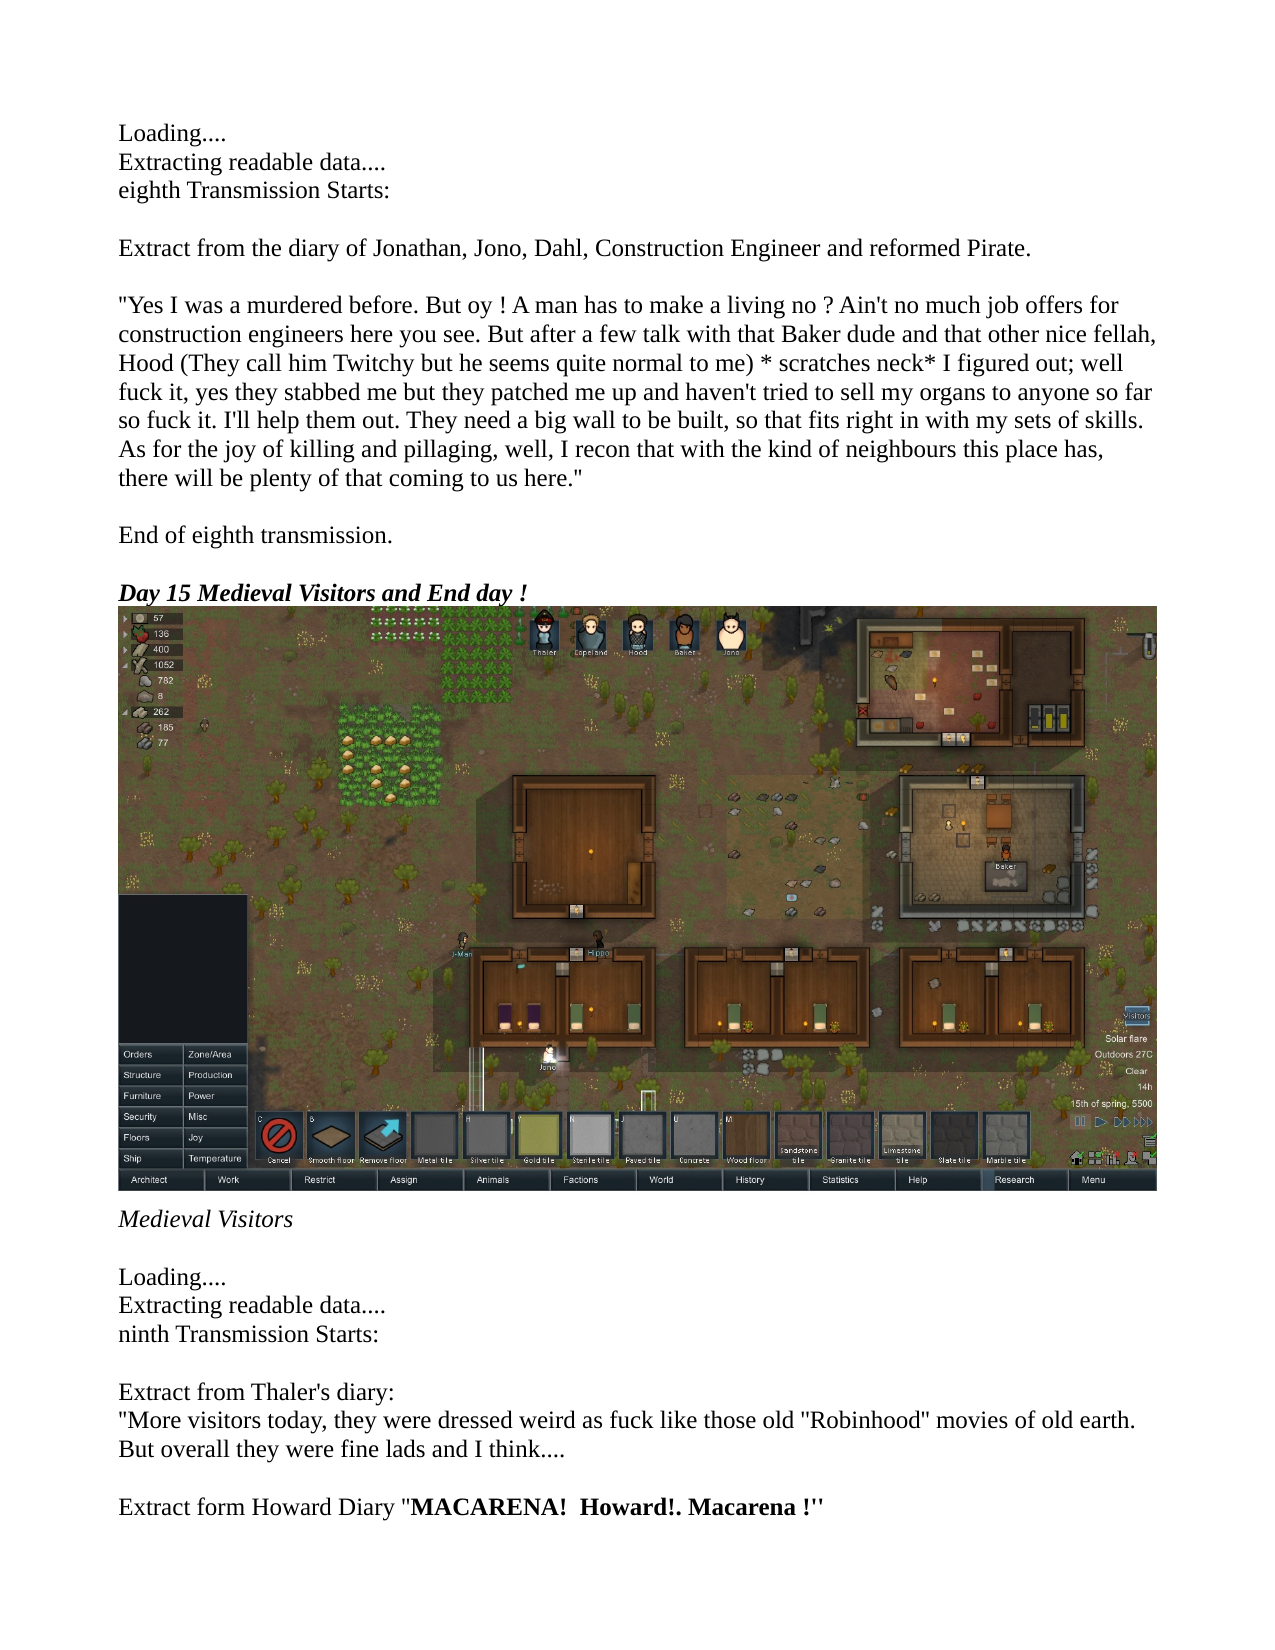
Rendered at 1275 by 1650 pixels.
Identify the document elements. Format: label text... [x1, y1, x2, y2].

text Medieval Visitors [118, 1204, 1157, 1233]
picture [118, 606, 1157, 1204]
text eighth Transmission Starts: [118, 176, 1157, 204]
text ''More visitors today, they were dressed weird as fuck like those old ''Robinhood'' movies of old earth. But overall they were fine lads and I think.... [118, 1405, 1157, 1463]
text Loading.... [118, 118, 1157, 147]
text Day 15 Medieval Visitors and End day ! [118, 578, 1157, 606]
text Extracting readable data.... [118, 1290, 1157, 1319]
text Loading.... [118, 1262, 1157, 1290]
text Extract from Thaler's diary: [118, 1377, 1157, 1405]
text ''Yes I was a murdered before. But oy ! A man has to make a living no ? Ain't no much job offers for construction engineers here you see. But after a few talk with that Baker dude and that other nice fellah, Hood (They call him Twitchy but he seems quite normal to me) * scratches neck* I figured out; well fuck it, yes they stabbed me but they patched me up and haven't tried to sell my organs to anyone so far so fuck it. I'll help them out. They need a big wall to be built, so that fits right in with my sets of skills. As for the joy of killing and pillaging, well, I recon that with the kind of neighbours this place has, there will be plenty of that coming to us here.'' [118, 291, 1157, 492]
text End of eighth transmission. [118, 521, 1157, 549]
text ninth Transmission Starts: [118, 1319, 1157, 1348]
text Extracting readable data.... [118, 147, 1157, 176]
text Extract from the diary of Jonathan, Jono, Dahl, Construction Engineer and reformed Pirate. [118, 233, 1157, 262]
text Extract form Howard Diary ''MACARENA! Howard!. Macarena !'' [118, 1492, 1157, 1520]
